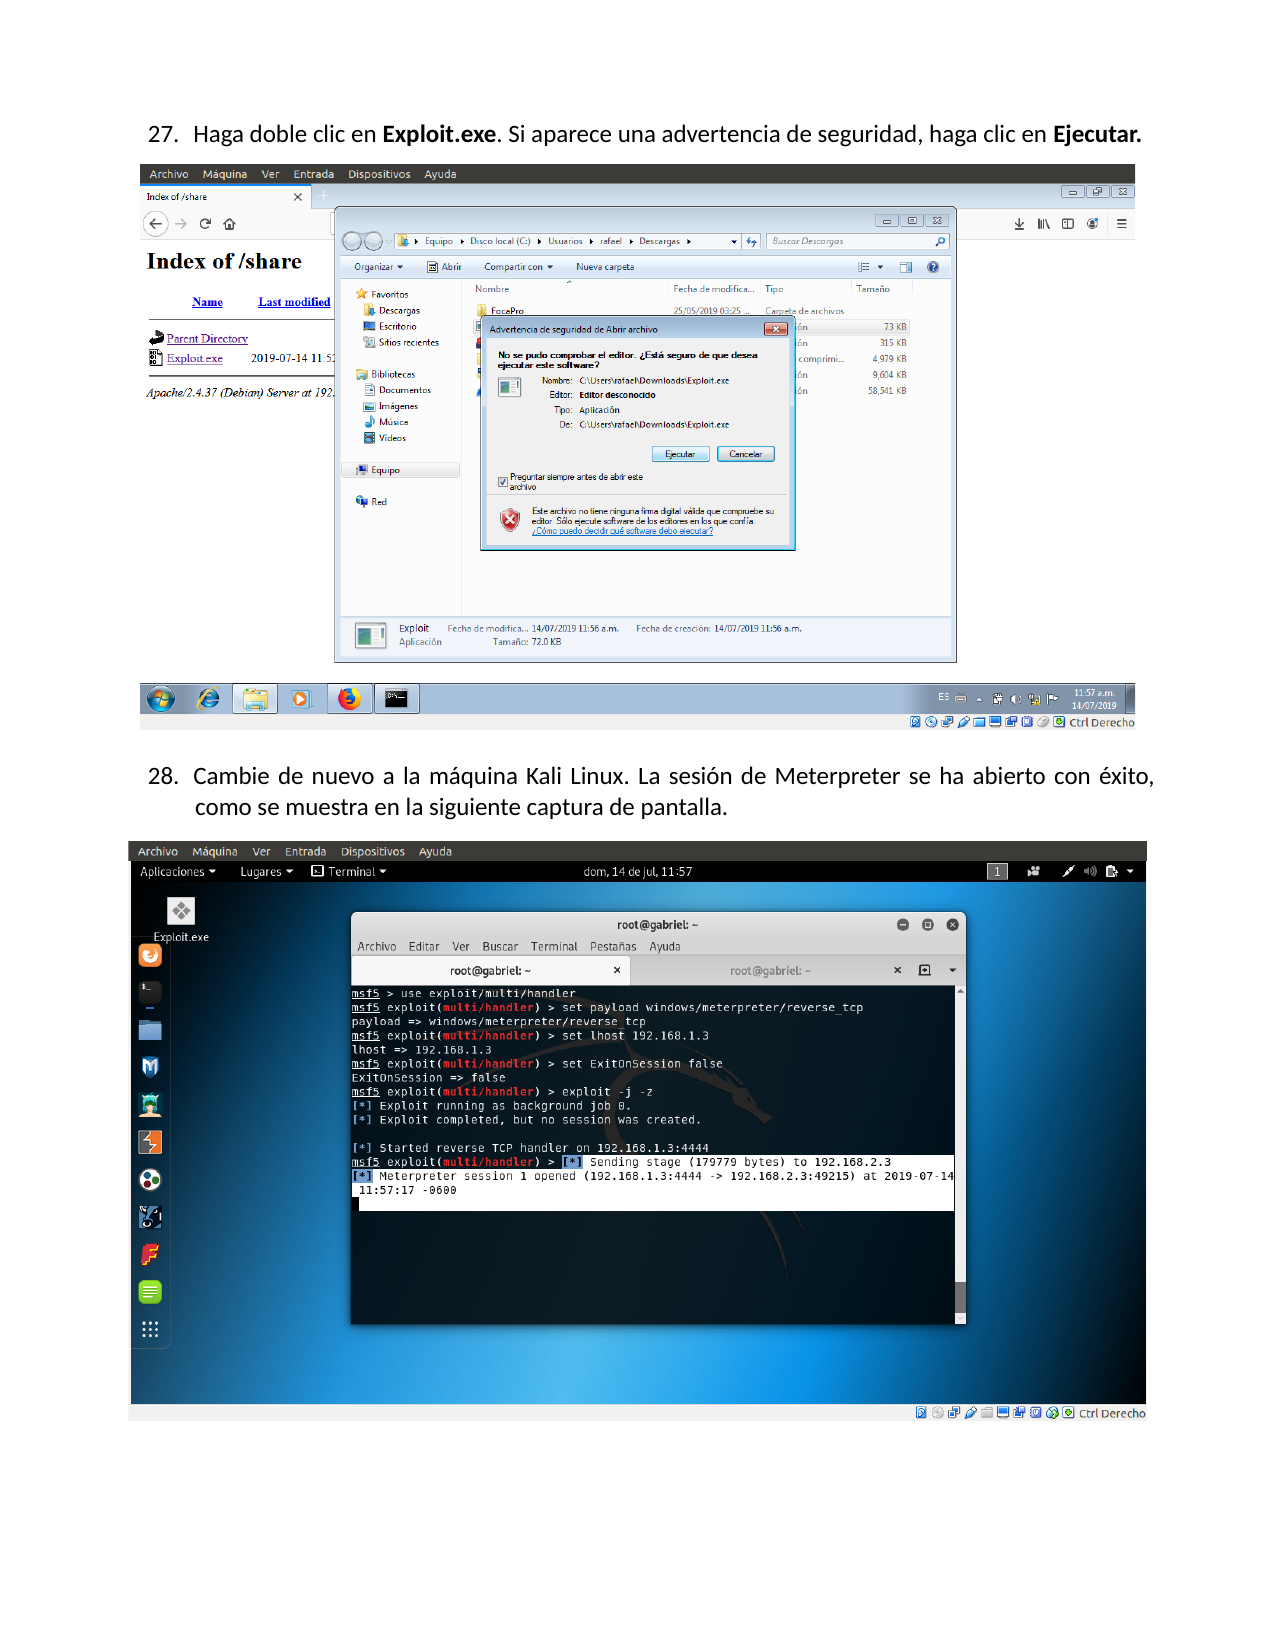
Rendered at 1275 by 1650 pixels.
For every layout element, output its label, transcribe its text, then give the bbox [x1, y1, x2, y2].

list Haga doble clic en Exploit.exe. Si aparece una advertencia de seguridad, haga clic en Ejecutar. [148, 118, 1157, 149]
picture [128, 841, 1147, 1421]
list Cambie de nuevo a la máquina Kali Linux. La sesión de Meterpreter se ha abierto con éxito, como se muestra en la siguiente captura de pantalla. [148, 760, 1157, 821]
picture [140, 164, 1136, 730]
